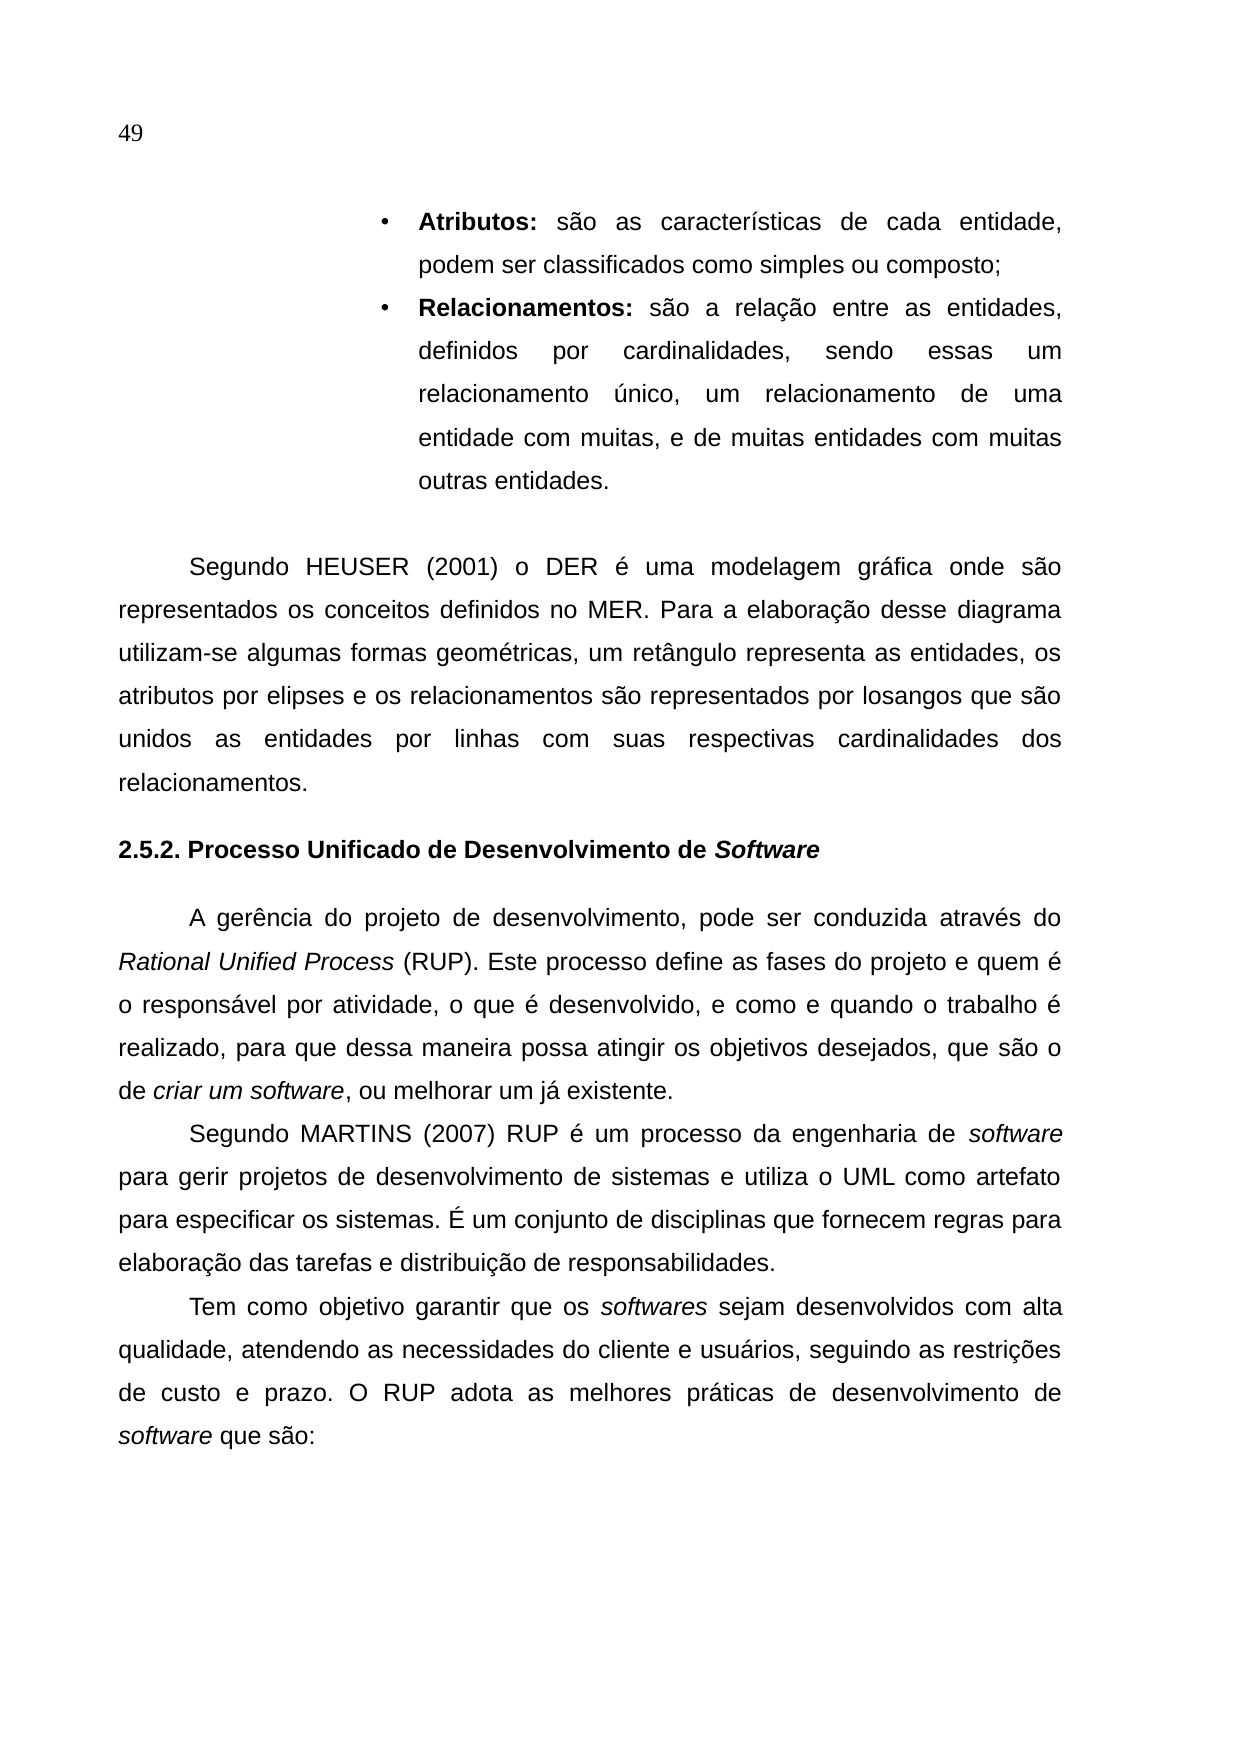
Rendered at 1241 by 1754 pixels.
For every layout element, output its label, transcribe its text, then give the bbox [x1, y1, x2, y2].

text Tem como objetivo garantir que os softwares sejam desenvolvidos com alta qualidade, atendendo as necessidades do cliente e usuários, seguindo as restrições de custo e prazo. O RUP adota as melhores práticas de desenvolvimento de software que são: [118, 1291, 1063, 1449]
list Atributos: são as características de cada entidade, podem ser classificados como simples ou composto; [381, 207, 1063, 279]
list Relacionamentos: são a relação entre as entidades, definidos por cardinalidades, sendo essas um relacionamento único, um relacionamento de uma entidade com muitas, e de muitas entidades com muitas outras entidades. [381, 293, 1063, 494]
text A gerência do projeto de desenvolvimento, pode ser conduzida através do Rational Unified Process (RUP). Este processo define as fases do projeto e quem é o responsável por atividade, o que é desenvolvido, e como e quando o trabalho é realizado, para que dessa maneira possa atingir os objetivos desejados, que são o de criar um software, ou melhorar um já existente. [118, 903, 1063, 1104]
subtitle 2.5.2. Processo Unificado de Desenvolvimento de Software [118, 835, 1063, 864]
text Segundo MARTINS (2007) RUP é um processo da engenharia de software para gerir projetos de desenvolvimento de sistemas e utiliza o UML como artefato para especificar os sistemas. É um conjunto de disciplinas que fornecem regras para elaboração das tarefas e distribuição de responsabilidades. [118, 1119, 1063, 1277]
text Segundo HEUSER (2001) o DER é uma modelagem gráfica onde são representados os conceitos definidos no MER. Para a elaboração desse diagrama utilizam-se algumas formas geométricas, um retângulo representa as entidades, os atributos por elipses e os relacionamentos são representados por losangos que são unidos as entidades por linhas com suas respectivas cardinalidades dos relacionamentos. [118, 552, 1063, 796]
